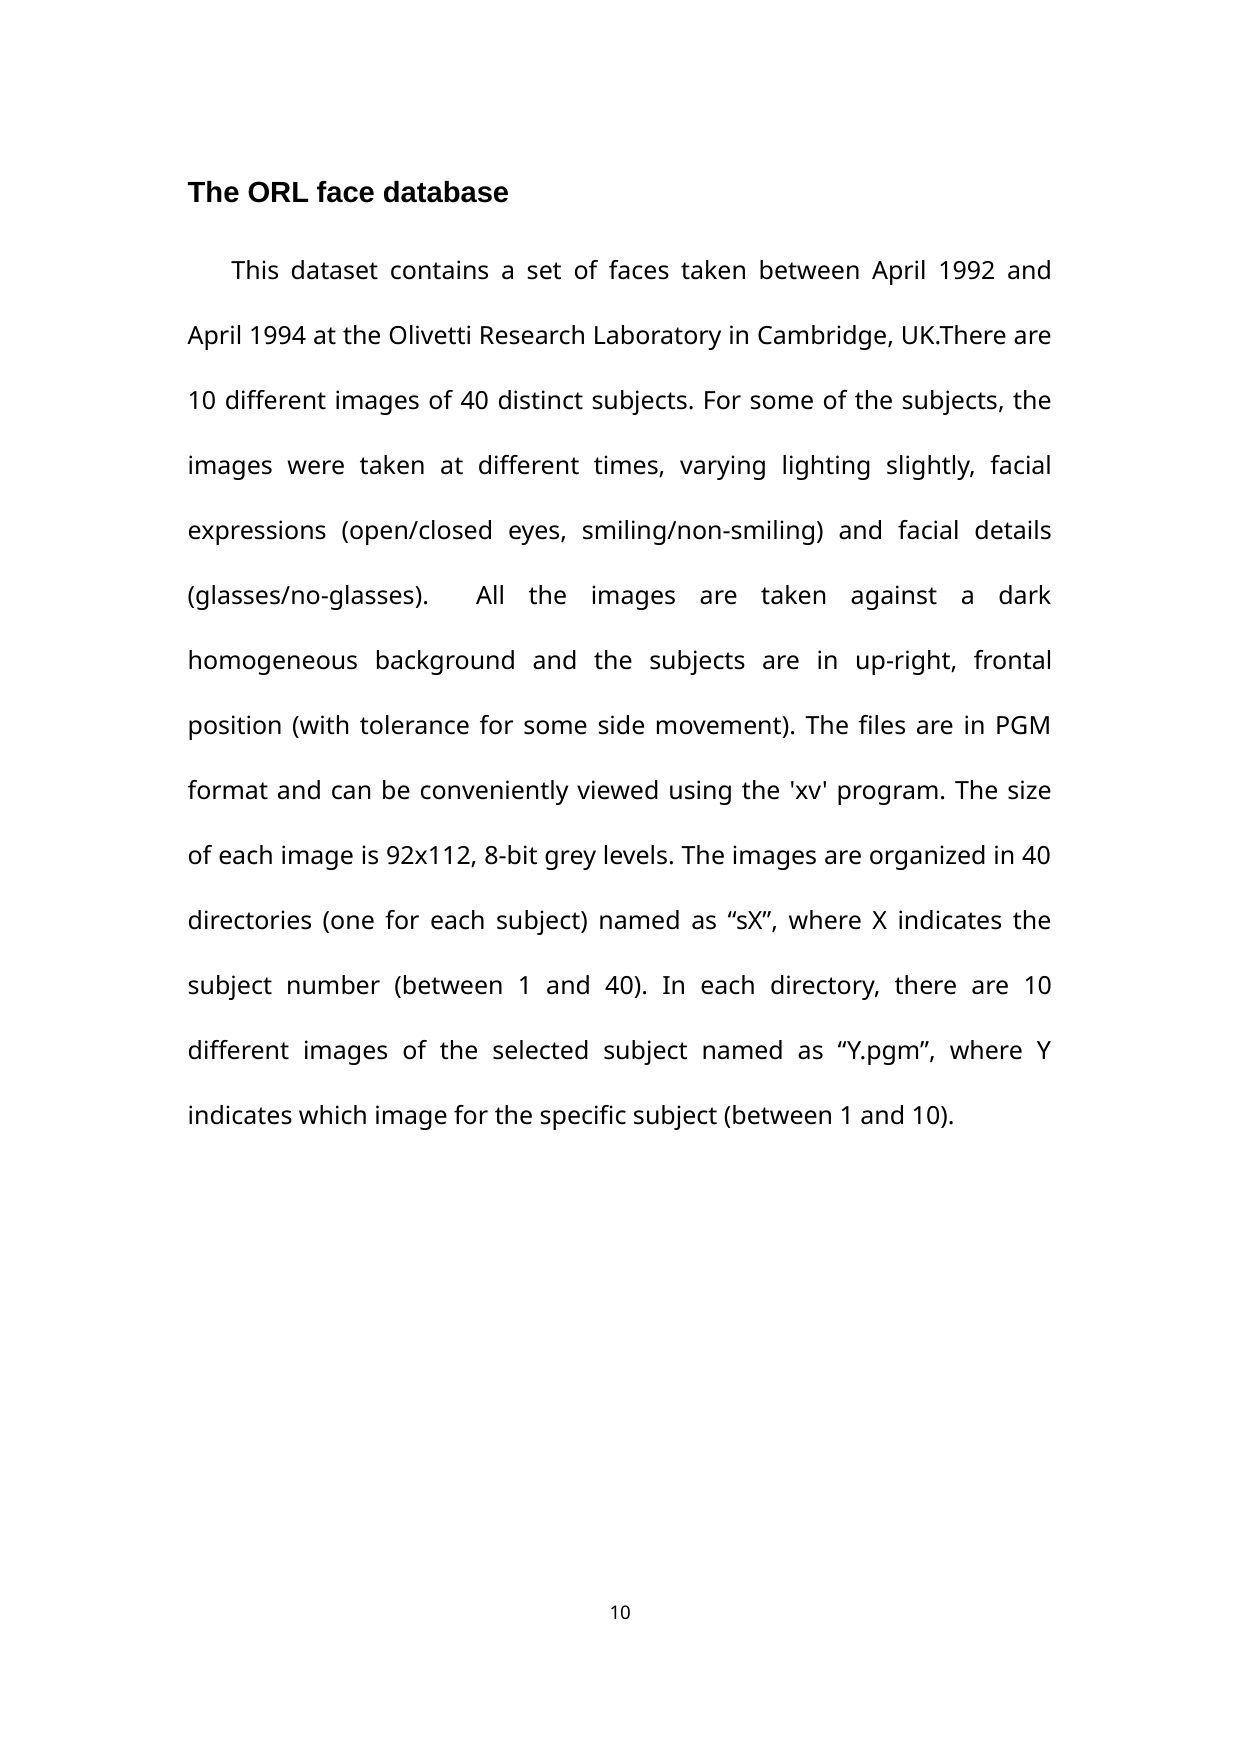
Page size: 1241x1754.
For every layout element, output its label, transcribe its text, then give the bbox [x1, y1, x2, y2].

subtitle The ORL face database [187, 160, 1053, 225]
list This dataset contains a set of faces taken between April 1992 and April 1994 at the Olivetti Research Laboratory in Cambridge, UK.There are 10 different images of 40 distinct subjects. For some of the subjects, the images were taken at different times, varying lighting slightly, facial expressions (open/closed eyes, smiling/non-smiling) and facial details (glasses/no-glasses). All the images are taken against a dark homogeneous background and the subjects are in up-right, frontal position (with tolerance for some side movement). The files are in PGM format and can be conveniently viewed using the 'xv' program. The size of each image is 92x112, 8-bit grey levels. The images are organized in 40 directories (one for each subject) named as “sX”, where X indicates the subject number (between 1 and 40). In each directory, there are 10 different images of the selected subject named as “Y.pgm”, where Y indicates which image for the specific subject (between 1 and 10). [187, 237, 1053, 1147]
